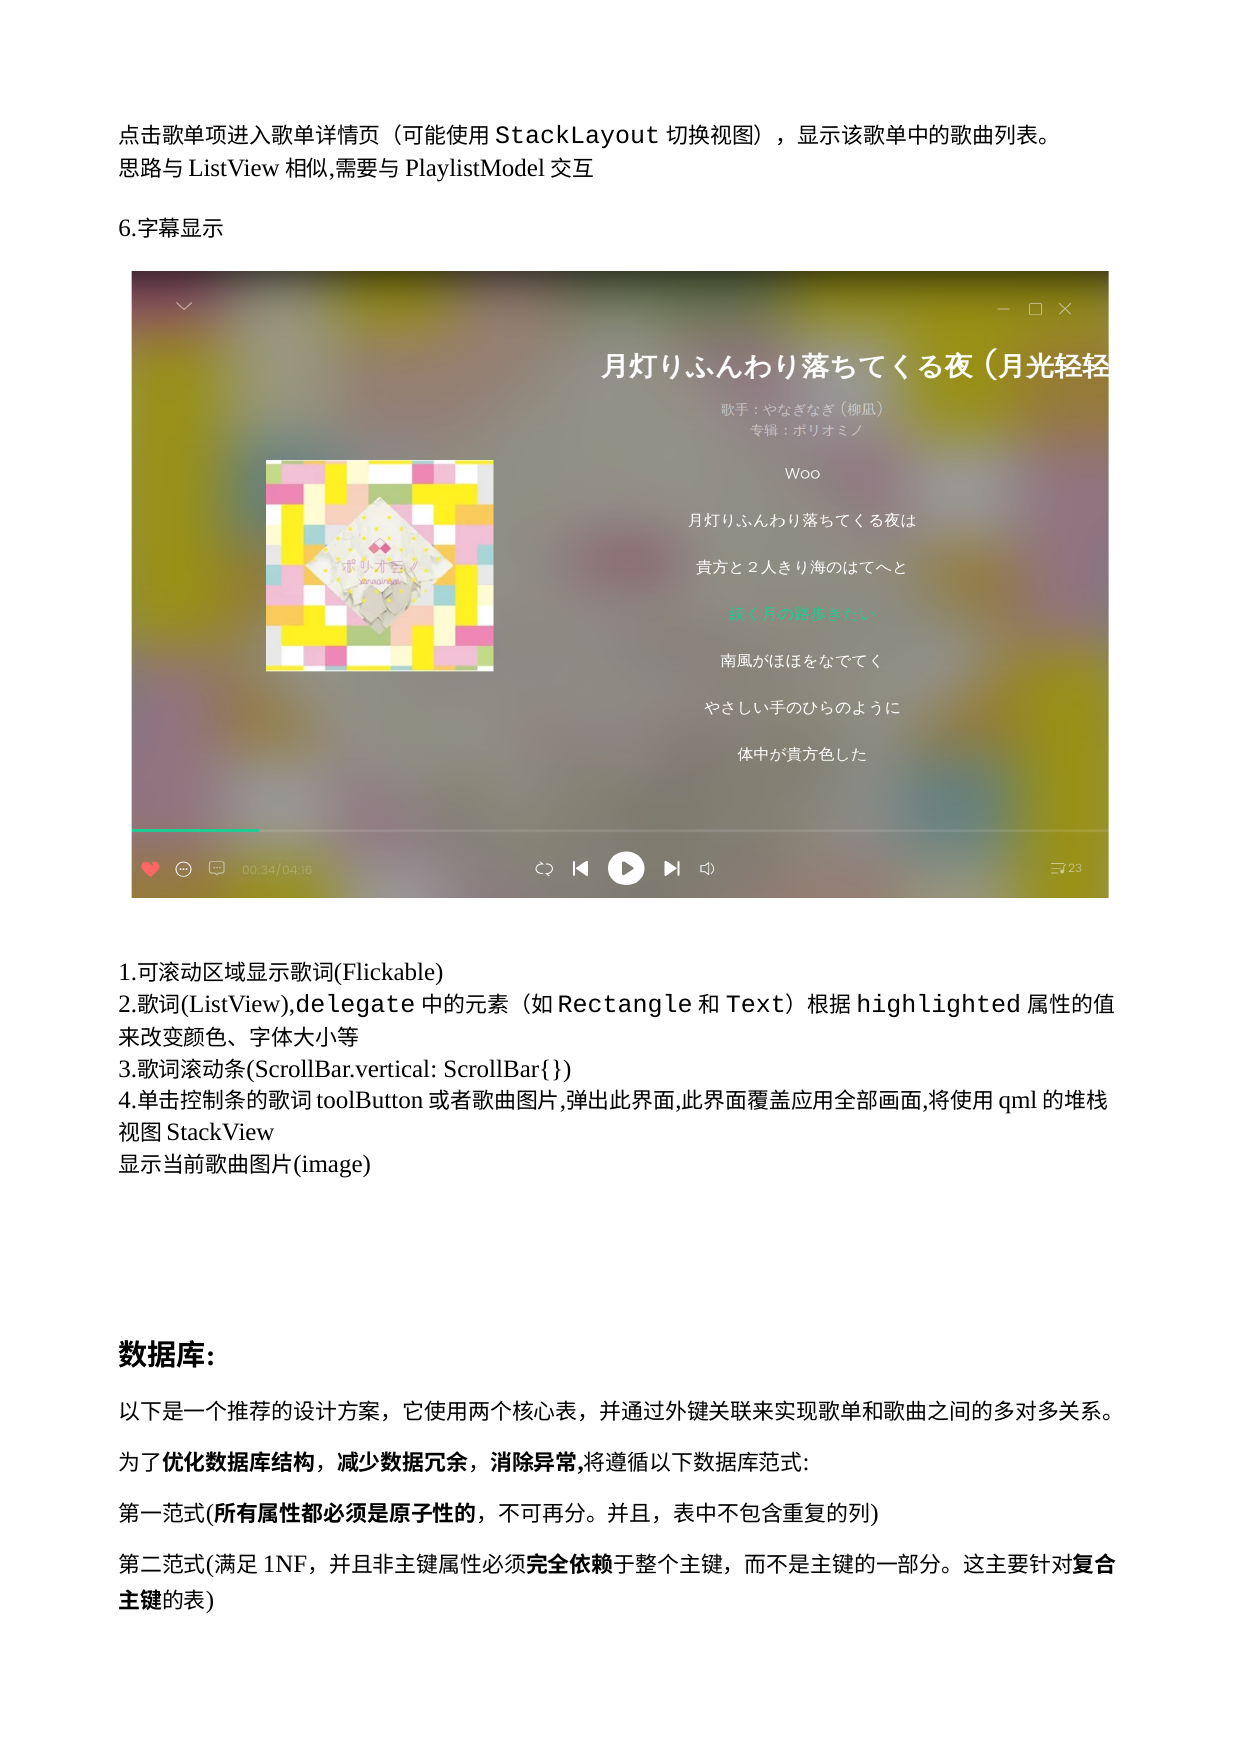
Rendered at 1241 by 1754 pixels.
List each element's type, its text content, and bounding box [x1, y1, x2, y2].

text 4.单击控制条的歌词toolButton或者歌曲图片,弹出此界面,此界面覆盖应用全部画面,将使用qml的堆栈视图StackView [118, 1083, 1122, 1147]
text 以下是一个推荐的设计方案，它使用两个核心表，并通过外键关联来实现歌单和歌曲之间的多对多关系。 [118, 1394, 1122, 1426]
text 显示当前歌曲图片(image) [118, 1147, 1122, 1178]
text 6.字幕显示 [118, 211, 1122, 243]
text 为了优化数据库结构，减少数据冗余，消除异常,将遵循以下数据库范式: [118, 1445, 1122, 1477]
text 点击歌单项进入歌单详情页（可能使用 StackLayout 切换视图），显示该歌单中的歌曲列表。 [118, 118, 1122, 151]
text 思路与ListView相似,需要与PlaylistModel交互 [118, 151, 1122, 183]
text 1.可滚动区域显示歌词(Flickable) [118, 955, 1122, 987]
text 数据库: [118, 1331, 1122, 1373]
picture [131, 271, 1109, 898]
text 第一范式(所有属性都必须是原子性的，不可再分。并且，表中不包含重复的列) [118, 1496, 1122, 1528]
text 3.歌词滚动条(ScrollBar.vertical: ScrollBar{}) [118, 1052, 1122, 1083]
text 第二范式(满足 1NF，并且非主键属性必须完全依赖于整个主键，而不是主键的一部分。这主要针对复合主键的表) [118, 1547, 1122, 1615]
text 2.歌词(ListView),delegate 中的元素（如 Rectangle 和 Text）根据 highlighted 属性的值来改变颜色、字体大小等 [118, 987, 1122, 1052]
